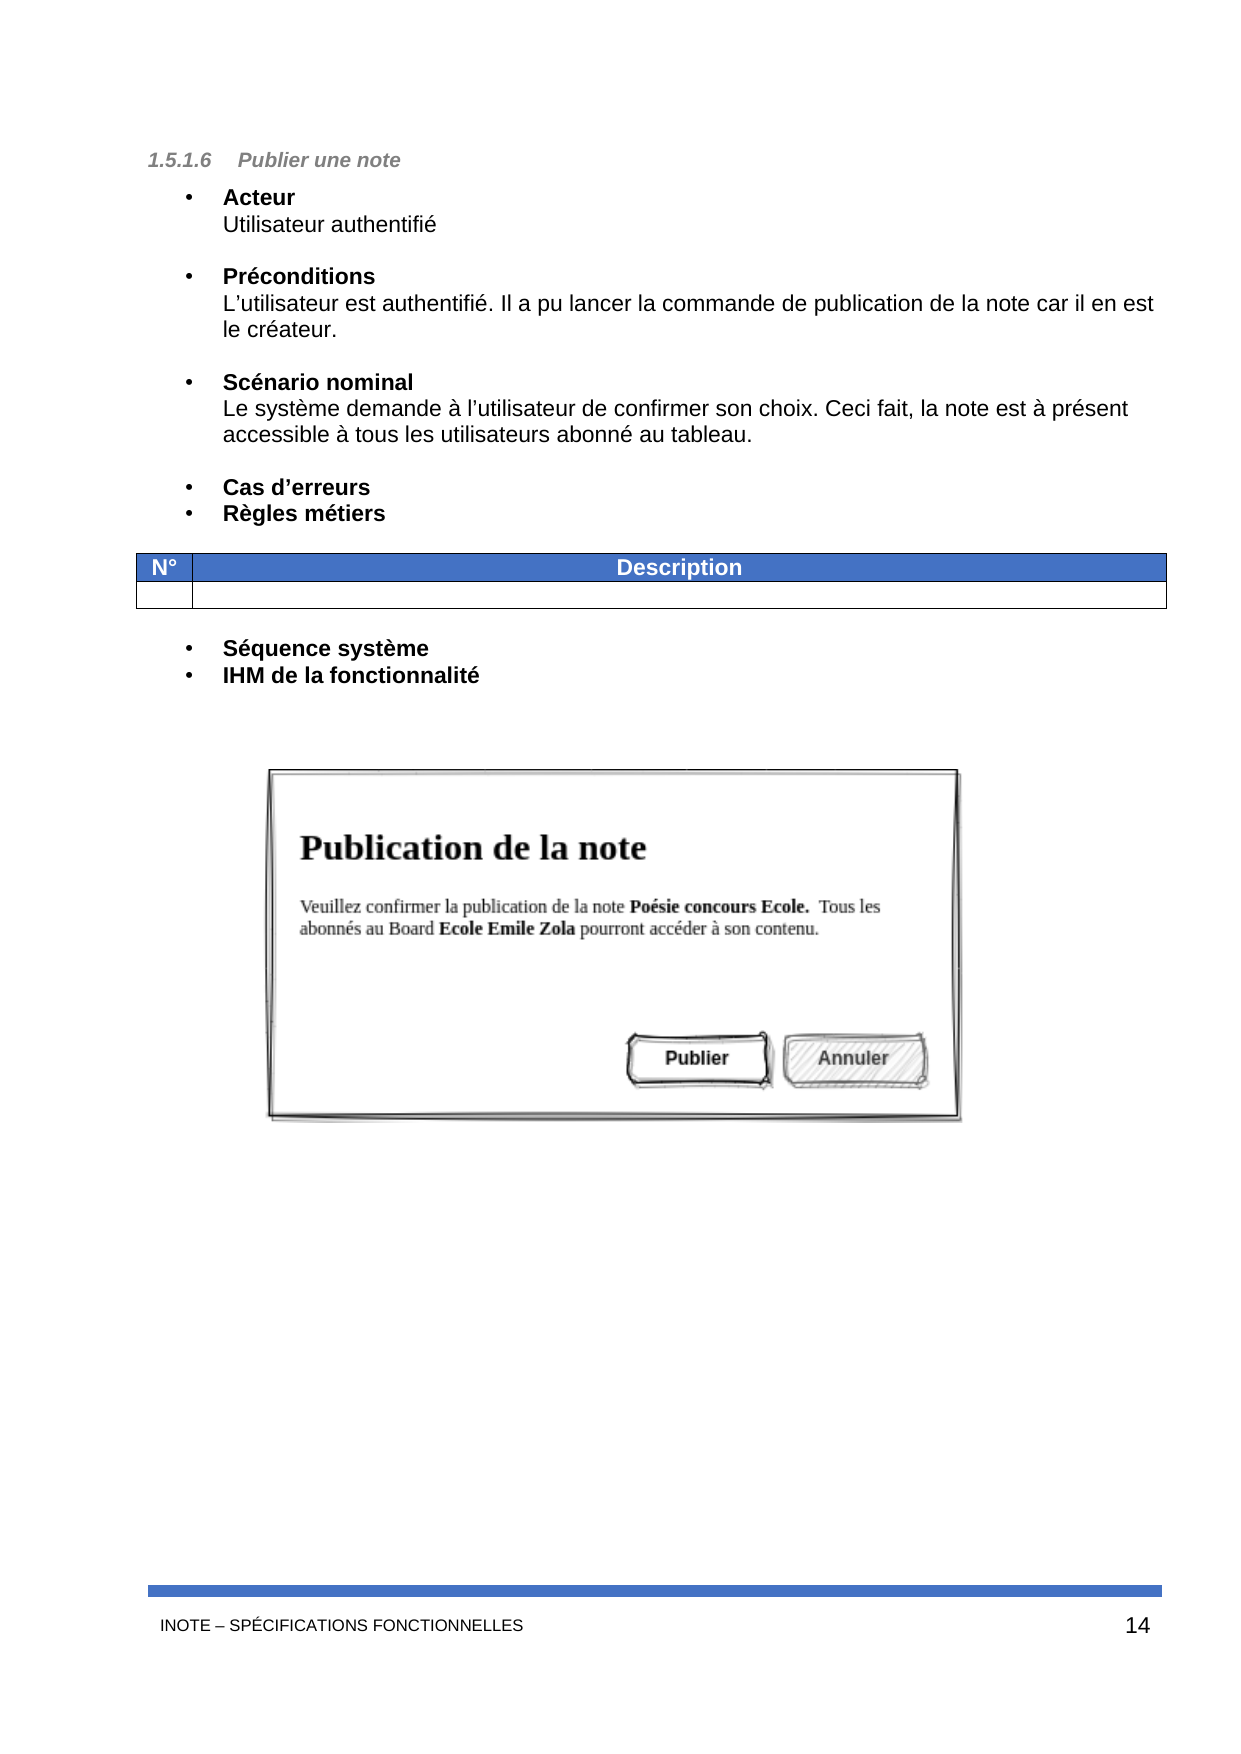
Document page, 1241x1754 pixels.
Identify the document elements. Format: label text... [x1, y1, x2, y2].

list Utilisateur authentifié [185, 211, 1162, 237]
list Séquence système [185, 635, 1162, 662]
picture [261, 769, 963, 1123]
table_header Description [193, 554, 1166, 581]
list Scénario nominal [185, 369, 1162, 395]
list IHM de la fonctionnalité [185, 662, 1162, 688]
list Règles métiers [185, 500, 1162, 527]
list Cas d’erreurs [185, 474, 1162, 500]
list Acteur [185, 184, 1162, 211]
table_cell [193, 582, 1166, 608]
table_header N° [137, 554, 192, 581]
list Préconditions [185, 263, 1162, 289]
subtitle Publier une note [148, 148, 1162, 172]
list L’utilisateur est authentifié. Il a pu lancer la commande de publication de la note car il en est le créateur. [185, 289, 1162, 342]
table_cell [137, 582, 192, 608]
list Le système demande à l’utilisateur de confirmer son choix. Ceci fait, la note est à présent accessible à tous les utilisateurs abonné au tableau. [185, 395, 1162, 448]
